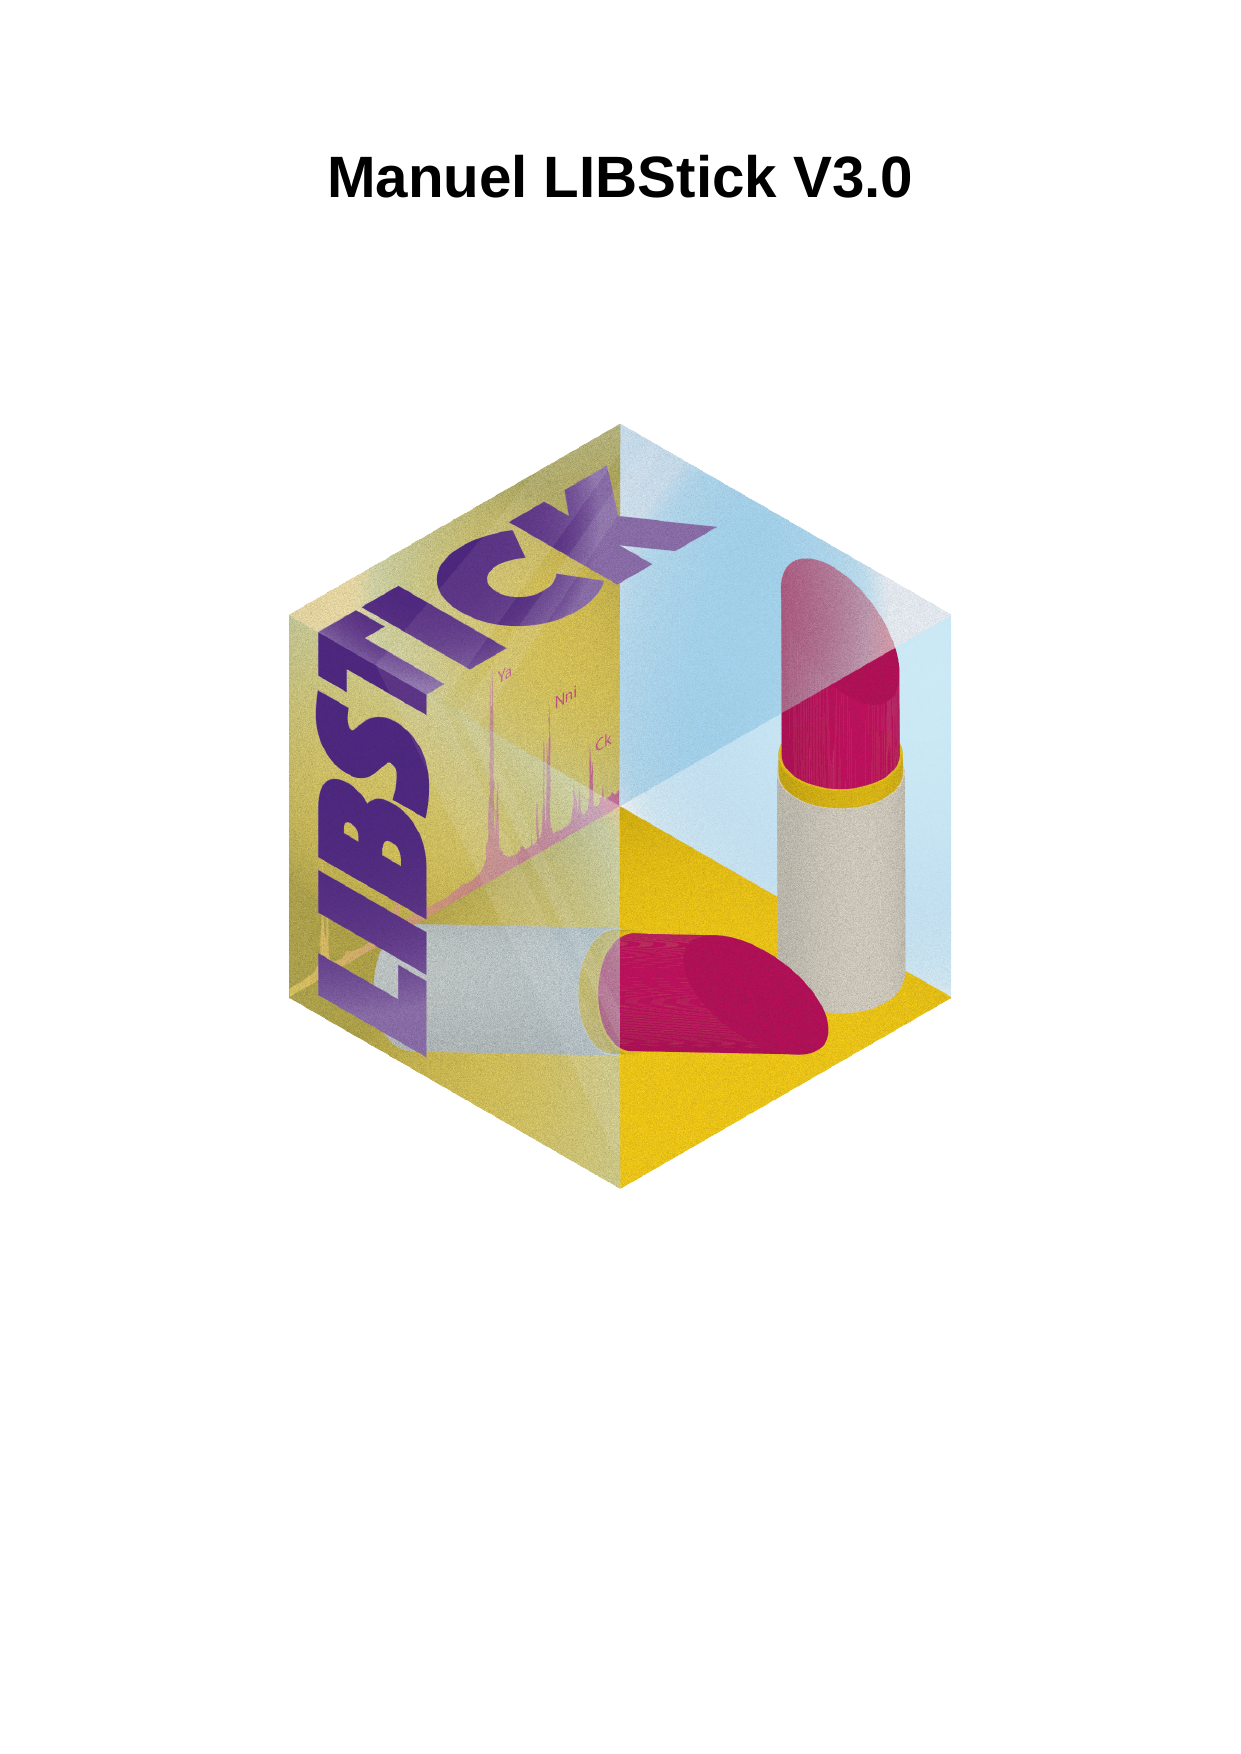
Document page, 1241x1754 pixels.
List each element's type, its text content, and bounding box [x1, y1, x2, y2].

title Manuel LIBStick V3.0 [118, 143, 1122, 210]
picture [288, 423, 952, 1189]
